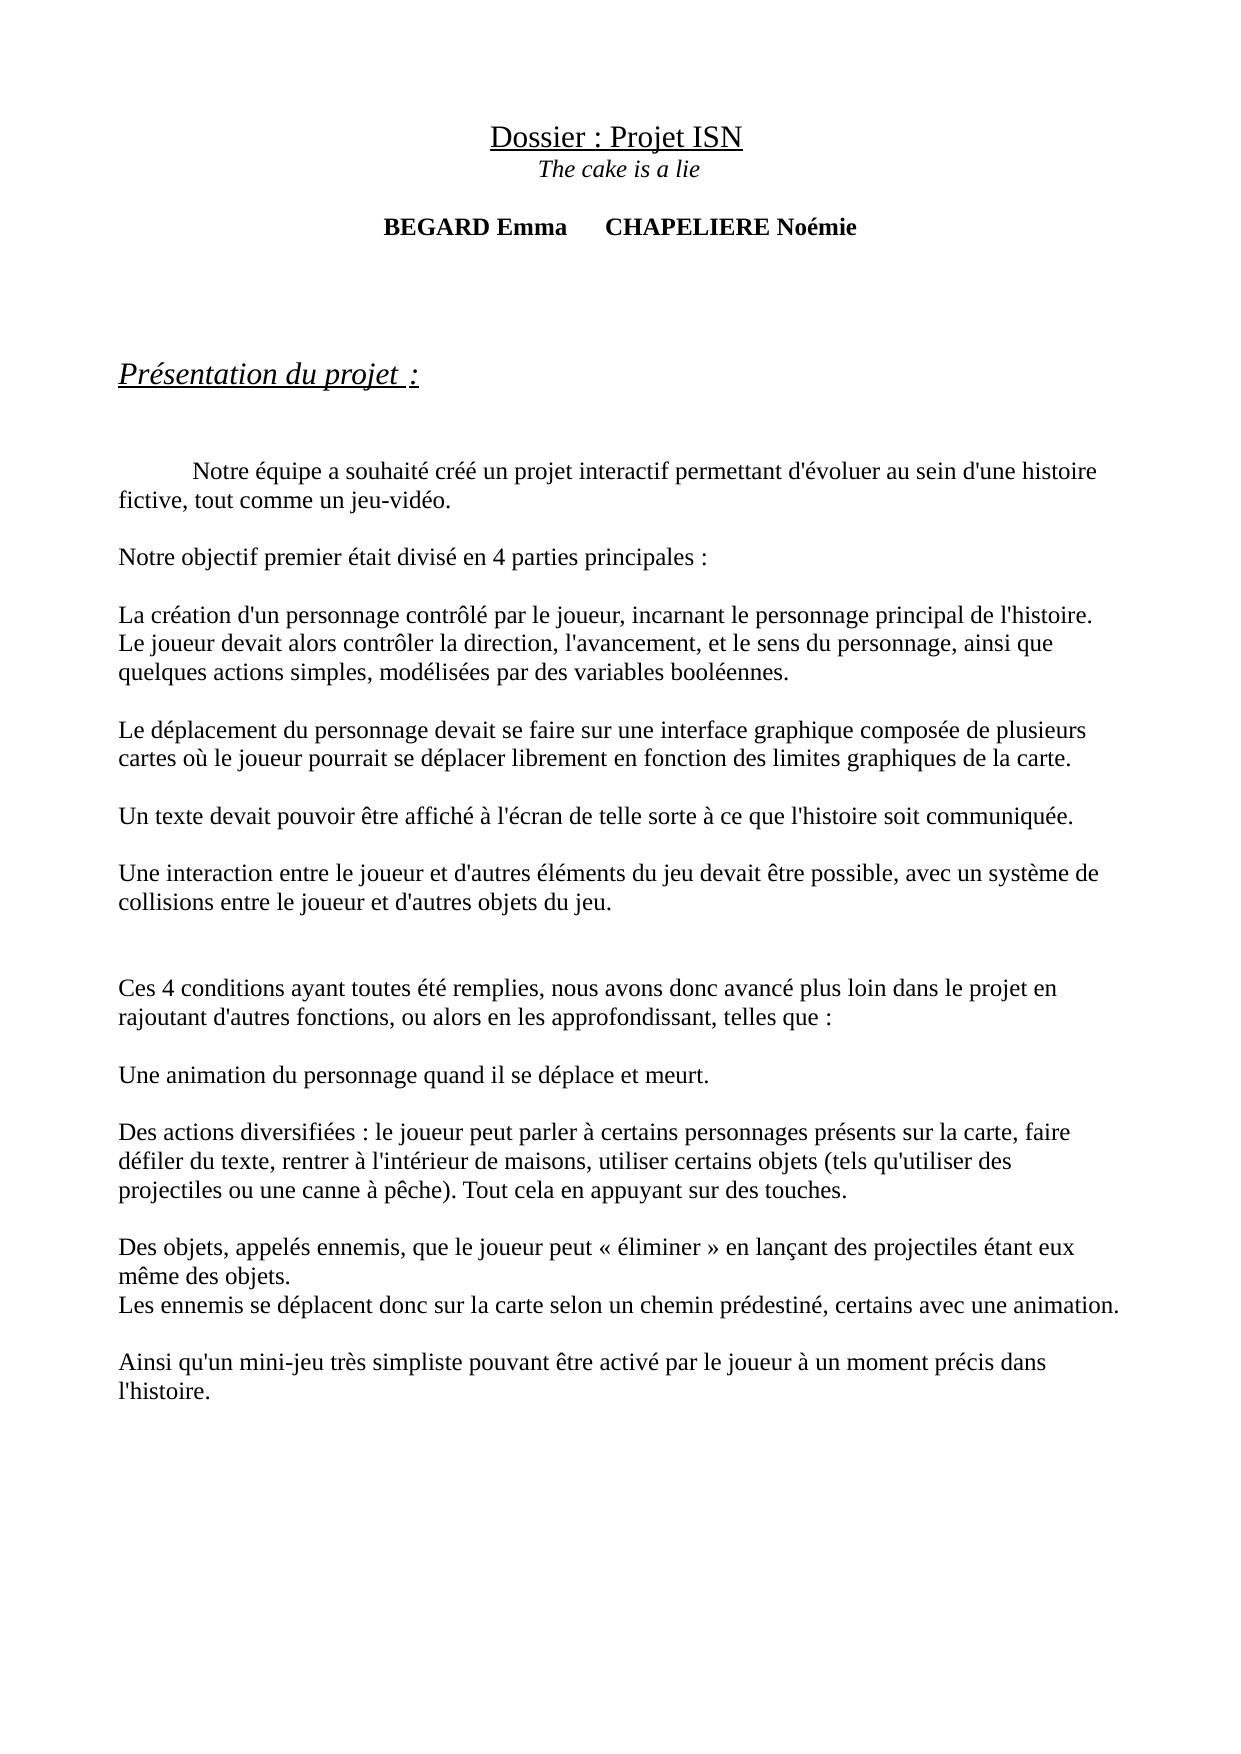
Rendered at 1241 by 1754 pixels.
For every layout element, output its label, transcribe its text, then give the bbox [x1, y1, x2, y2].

text The cake is a lie [118, 154, 1122, 183]
text Des objets, appelés ennemis, que le joueur peut « éliminer » en lançant des projectiles étant eux même des objets. [118, 1232, 1122, 1290]
text Une animation du personnage quand il se déplace et meurt. [118, 1060, 1122, 1088]
text La création d'un personnage contrôlé par le joueur, incarnant le personnage principal de l'histoire. [118, 600, 1122, 628]
text Dossier : Projet ISN [118, 118, 1122, 154]
text BEGARD Emma CHAPELIERE Noémie [118, 212, 1122, 240]
text Des actions diversifiées : le joueur peut parler à certains personnages présents sur la carte, faire défiler du texte, rentrer à l'intérieur de maisons, utiliser certains objets (tels qu'utiliser des projectiles ou une canne à pêche). Tout cela en appuyant sur des touches. [118, 1117, 1122, 1203]
text Le déplacement du personnage devait se faire sur une interface graphique composée de plusieurs cartes où le joueur pourrait se déplacer librement en fonction des limites graphiques de la carte. [118, 715, 1122, 772]
text Ces 4 conditions ayant toutes été remplies, nous avons donc avancé plus loin dans le projet en rajoutant d'autres fonctions, ou alors en les approfondissant, telles que : [118, 973, 1122, 1031]
text Ainsi qu'un mini-jeu très simpliste pouvant être activé par le joueur à un moment précis dans l'histoire. [118, 1347, 1122, 1405]
text Une interaction entre le joueur et d'autres éléments du jeu devait être possible, avec un système de collisions entre le joueur et d'autres objets du jeu. [118, 858, 1122, 916]
text Notre équipe a souhaité créé un projet interactif permettant d'évoluer au sein d'une histoire fictive, tout comme un jeu-vidéo. [118, 456, 1122, 513]
text Un texte devait pouvoir être affiché à l'écran de telle sorte à ce que l'histoire soit communiquée. [118, 801, 1122, 830]
text Présentation du projet : [118, 355, 1122, 391]
text Les ennemis se déplacent donc sur la carte selon un chemin prédestiné, certains avec une animation. [118, 1290, 1122, 1318]
text Notre objectif premier était divisé en 4 parties principales : [118, 542, 1122, 571]
text Le joueur devait alors contrôler la direction, l'avancement, et le sens du personnage, ainsi que quelques actions simples, modélisées par des variables booléennes. [118, 628, 1122, 686]
